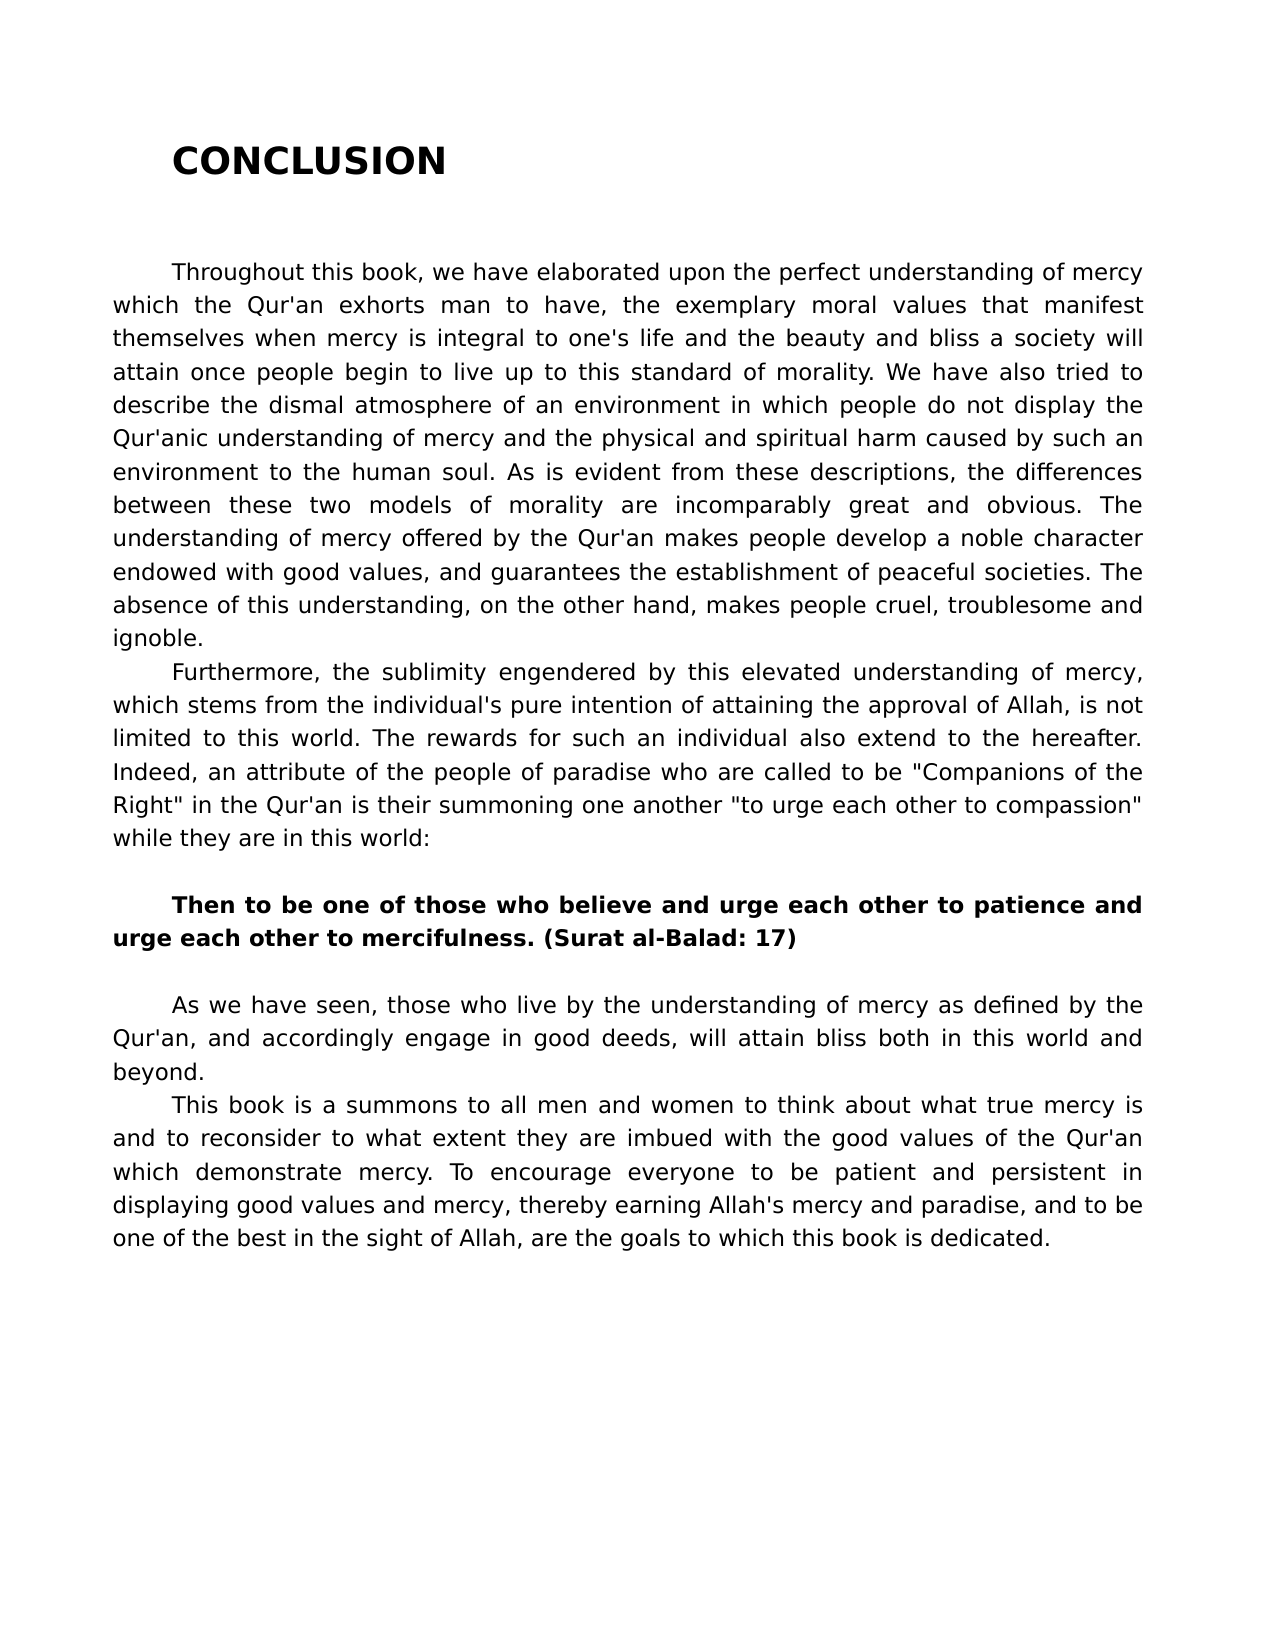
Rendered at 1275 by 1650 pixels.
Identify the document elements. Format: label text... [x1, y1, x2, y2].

text Throughout this book, we have elaborated upon the perfect understanding of mercy which the Qur'an exhorts man to have, the exemplary moral values that manifest themselves when mercy is integral to one's life and the beauty and bliss a society will attain once people begin to live up to this standard of morality. We have also tried to describe the dismal atmosphere of an environment in which people do not display the Qur'anic understanding of mercy and the physical and spiritual harm caused by such an environment to the human soul. As is evident from these descriptions, the differences between these two models of morality are incomparably great and obvious. The understanding of mercy offered by the Qur'an makes people develop a noble character endowed with good values, and guarantees the establishment of peaceful societies. The absence of this understanding, on the other hand, makes people cruel, troublesome and ignoble. [112, 253, 1145, 653]
text As we have seen, those who live by the understanding of mercy as defined by the Qur'an, and accordingly engage in good deeds, will attain bliss both in this world and beyond. [112, 987, 1145, 1087]
text Furthermore, the sublimity engendered by this elevated understanding of mercy, which stems from the individual's pure intention of attaining the approval of Allah, is not limited to this world. The rewards for such an individual also extend to the hereafter. Indeed, an attribute of the people of paradise who are called to be "Companions of the Right" in the Qur'an is their summoning one another "to urge each other to compassion" while they are in this world: [112, 653, 1145, 853]
text Then to be one of those who believe and urge each other to patience and urge each other to mercifulness. (Surat al-Balad: 17) [112, 887, 1145, 953]
text CONCLUSION [112, 148, 1145, 181]
text This book is a summons to all men and women to think about what true mercy is and to reconsider to what extent they are imbued with the good values of the Qur'an which demonstrate mercy. To encourage everyone to be patient and persistent in displaying good values and mercy, thereby earning Allah's mercy and paradise, and to be one of the best in the sight of Allah, are the goals to which this book is dedicated. [112, 1087, 1145, 1253]
